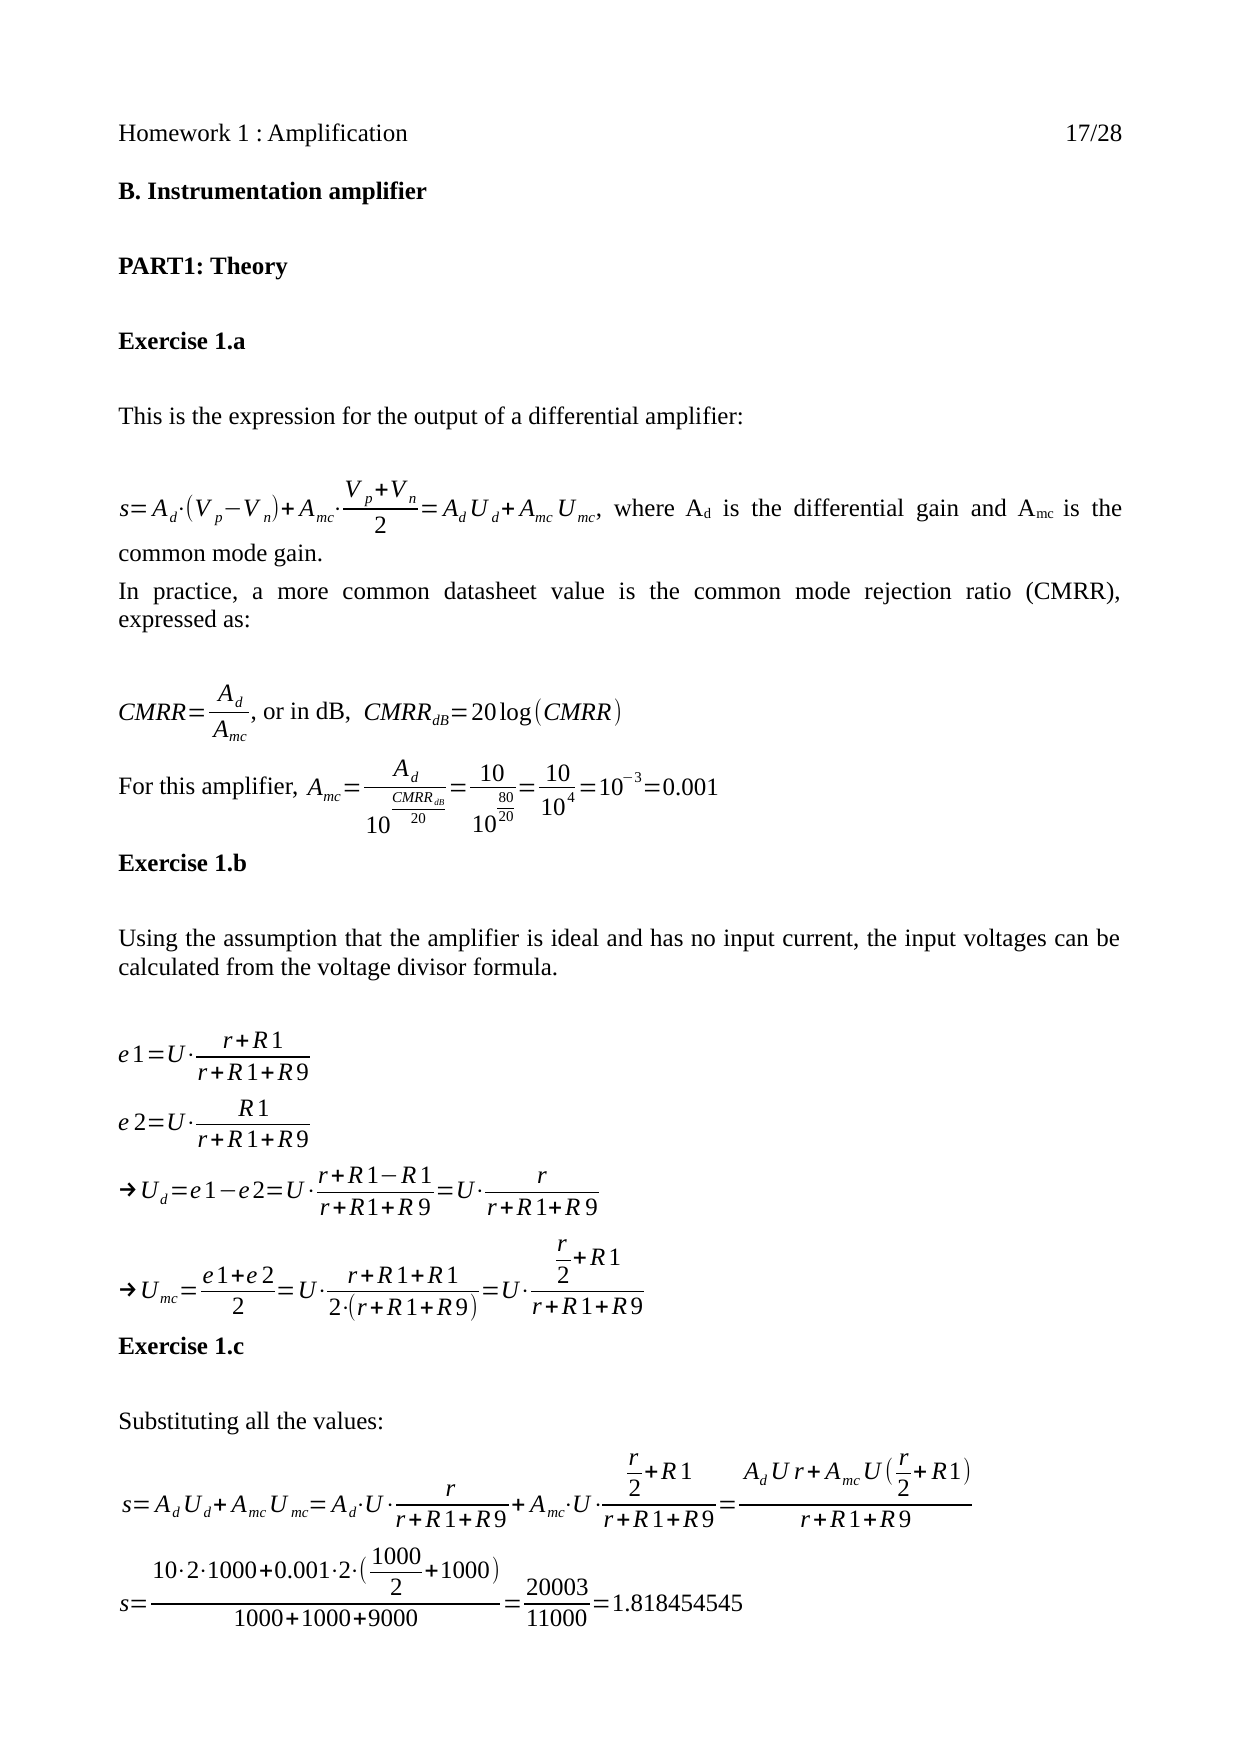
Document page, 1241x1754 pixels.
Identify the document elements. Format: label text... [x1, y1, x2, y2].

text Substituting all the values: [118, 1406, 1122, 1435]
text This is the expression for the output of a differential amplifier: [118, 401, 1122, 429]
text Exercise 1.c [118, 1331, 1122, 1360]
text B. Instrumentation amplifier [118, 176, 1122, 205]
text , or in dB, [118, 679, 1122, 746]
text PART1: Theory [118, 251, 1122, 280]
text Using the assumption that the amplifier is ideal and has no input current, the input voltages can be calculated from the voltage divisor formula. [118, 923, 1122, 981]
text Exercise 1.a [118, 326, 1122, 355]
text For this amplifier, [118, 754, 1122, 840]
text In practice, a more common datasheet value is the common mode rejection ratio (CMRR), expressed as: [118, 576, 1122, 633]
text Exercise 1.b [118, 848, 1122, 877]
text , where Ad is the differential gain and Amc is the common mode gain. [118, 476, 1122, 567]
